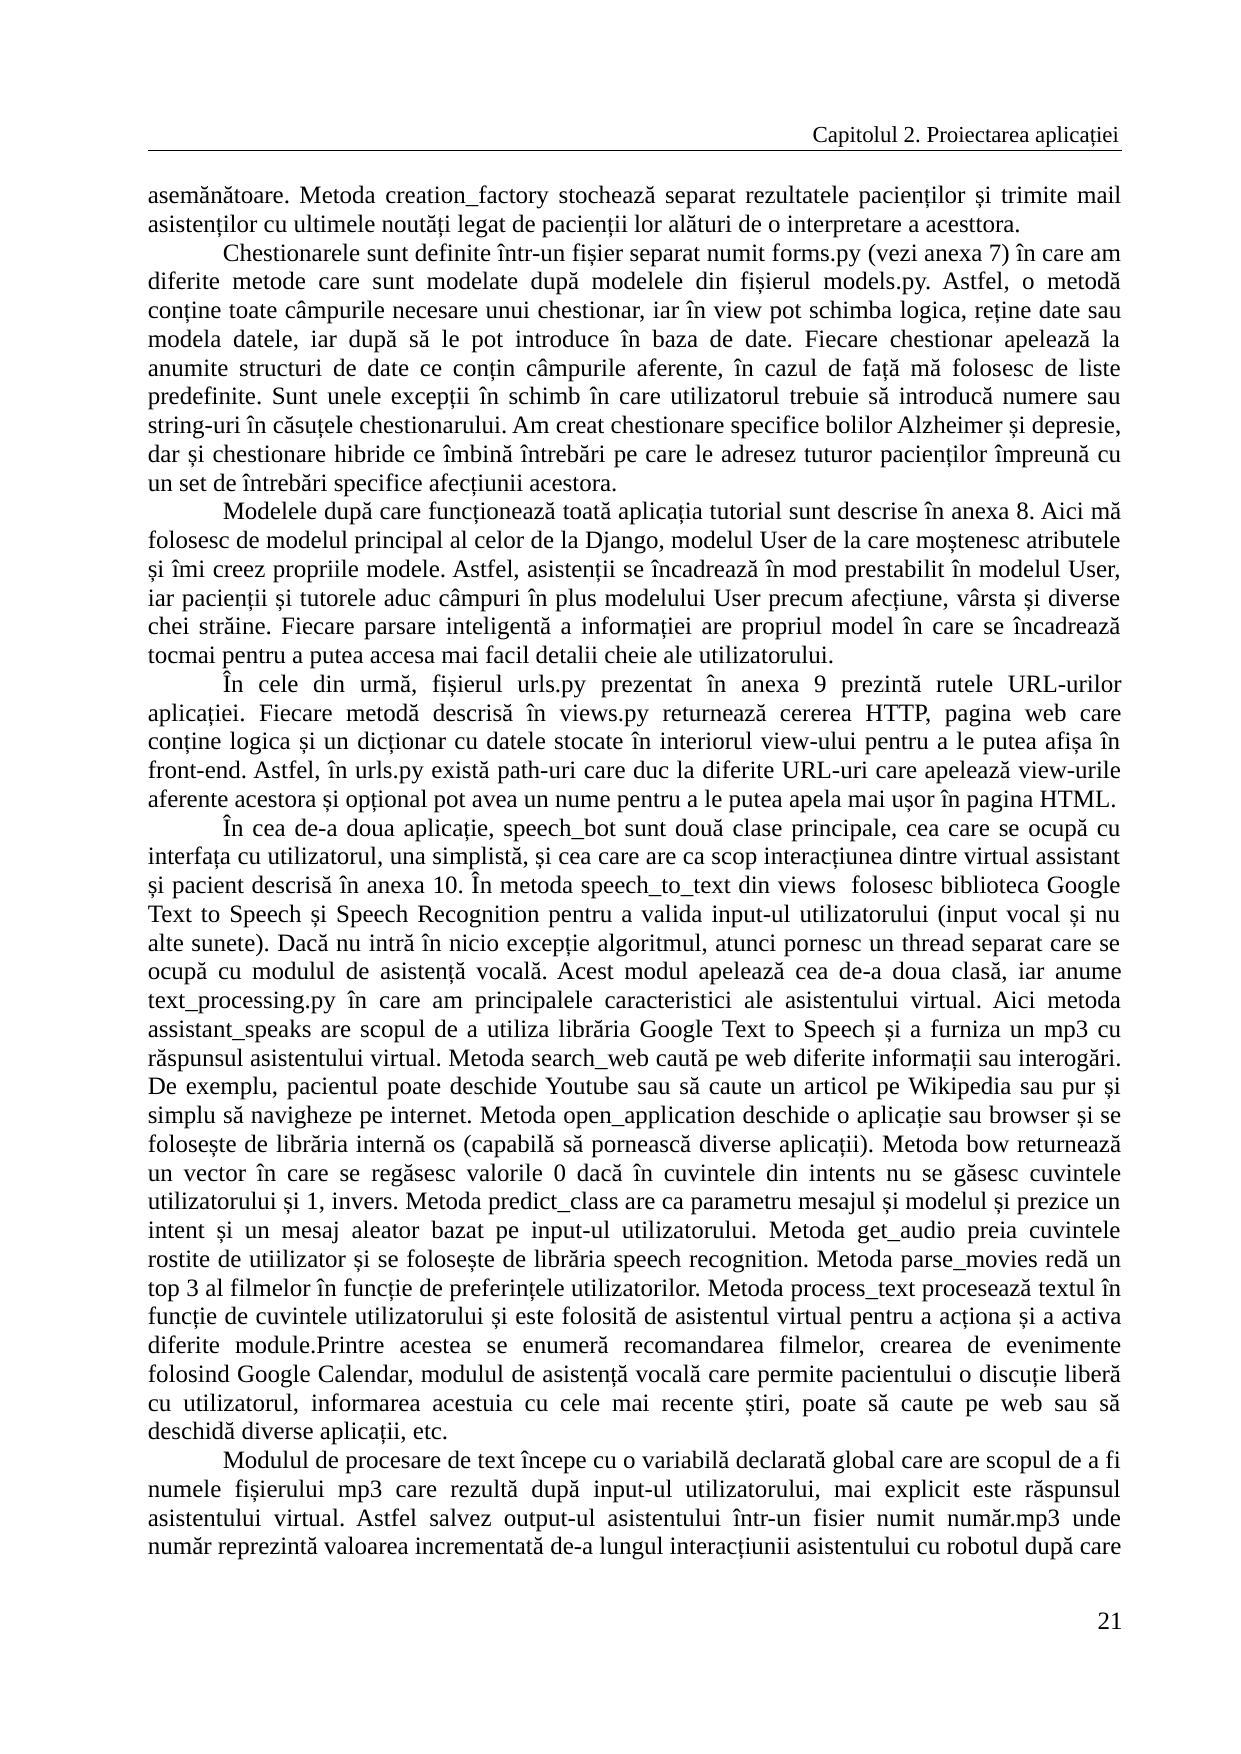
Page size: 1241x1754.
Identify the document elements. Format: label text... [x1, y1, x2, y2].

text Modelele după care funcționează toată aplicația tutorial sunt descrise în anexa 8. Aici mă folosesc de modelul principal al celor de la Django, modelul User de la care moștenesc atributele și îmi creez propriile modele. Astfel, asistenții se încadrează în mod prestabilit în modelul User, iar pacienții și tutorele aduc câmpuri în plus modelului User precum afecțiune, vârsta și diverse chei străine. Fiecare parsare inteligentă a informației are propriul model în care se încadrează tocmai pentru a putea accesa mai facil detalii cheie ale utilizatorului. [148, 496, 1122, 669]
text În cele din urmă, fișierul urls.py prezentat în anexa 9 prezintă rutele URL-urilor aplicației. Fiecare metodă descrisă în views.py returnează cererea HTTP, pagina web care conține logica și un dicționar cu datele stocate în interiorul view-ului pentru a le putea afișa în front-end. Astfel, în urls.py există path-uri care duc la diferite URL-uri care apelează view-urile aferente acestora și opțional pot avea un nume pentru a le putea apela mai ușor în pagina HTML. [148, 669, 1122, 813]
text Modulul de procesare de text începe cu o variabilă declarată global care are scopul de a fi numele fișierului mp3 care rezultă după input-ul utilizatorului, mai explicit este răspunsul asistentului virtual. Astfel salvez output-ul asistentului într-un fisier numit număr.mp3 unde număr reprezintă valoarea incrementată de-a lungul interacțiunii asistentului cu robotul după care [148, 1445, 1122, 1560]
text Chestionarele sunt definite într-un fișier separat numit forms.py (vezi anexa 7) în care am diferite metode care sunt modelate după modelele din fișierul models.py. Astfel, o metodă conține toate câmpurile necesare unui chestionar, iar în view pot schimba logica, reține date sau modela datele, iar după să le pot introduce în baza de date. Fiecare chestionar apelează la anumite structuri de date ce conțin câmpurile aferente, în cazul de față mă folosesc de liste predefinite. Sunt unele excepții în schimb în care utilizatorul trebuie să introducă numere sau string-uri în căsuțele chestionarului. Am creat chestionare specifice bolilor Alzheimer și depresie, dar și chestionare hibride ce îmbină întrebări pe care le adresez tuturor pacienților împreună cu un set de întrebări specifice afecțiunii acestora. [148, 238, 1122, 496]
text asemănătoare. Metoda creation_factory stochează separat rezultatele pacienților și trimite mail asistenților cu ultimele noutăți legat de pacienții lor alături de o interpretare a acesttora. [148, 180, 1122, 238]
text În cea de-a doua aplicație, speech_bot sunt două clase principale, cea care se ocupă cu interfața cu utilizatorul, una simplistă, și cea care are ca scop interacțiunea dintre virtual assistant și pacient descrisă în anexa 10. În metoda speech_to_text din views folosesc biblioteca Google Text to Speech și Speech Recognition pentru a valida input-ul utilizatorului (input vocal și nu alte sunete). Dacă nu intră în nicio excepție algoritmul, atunci pornesc un thread separat care se ocupă cu modulul de asistență vocală. Acest modul apelează cea de-a doua clasă, iar anume text_processing.py în care am principalele caracteristici ale asistentului virtual. Aici metoda assistant_speaks are scopul de a utiliza librăria Google Text to Speech și a furniza un mp3 cu răspunsul asistentului virtual. Metoda search_web caută pe web diferite informații sau interogări. De exemplu, pacientul poate deschide Youtube sau să caute un articol pe Wikipedia sau pur și simplu să navigheze pe internet. Metoda open_application deschide o aplicație sau browser și se folosește de librăria internă os (capabilă să pornească diverse aplicații). Metoda bow returnează un vector în care se regăsesc valorile 0 dacă în cuvintele din intents nu se găsesc cuvintele utilizatorului și 1, invers. Metoda predict_class are ca parametru mesajul și modelul și prezice un intent și un mesaj aleator bazat pe input-ul utilizatorului. Metoda get_audio preia cuvintele rostite de utiilizator și se folosește de librăria speech recognition. Metoda parse_movies redă un top 3 al filmelor în funcție de preferințele utilizatorilor. Metoda process_text procesează textul în funcție de cuvintele utilizatorului și este folosită de asistentul virtual pentru a acționa și a activa diferite module.Printre acestea se enumeră recomandarea filmelor, crearea de evenimente folosind Google Calendar, modulul de asistență vocală care permite pacientului o discuție liberă cu utilizatorul, informarea acestuia cu cele mai recente știri, poate să caute pe web sau să deschidă diverse aplicații, etc. [148, 813, 1122, 1445]
